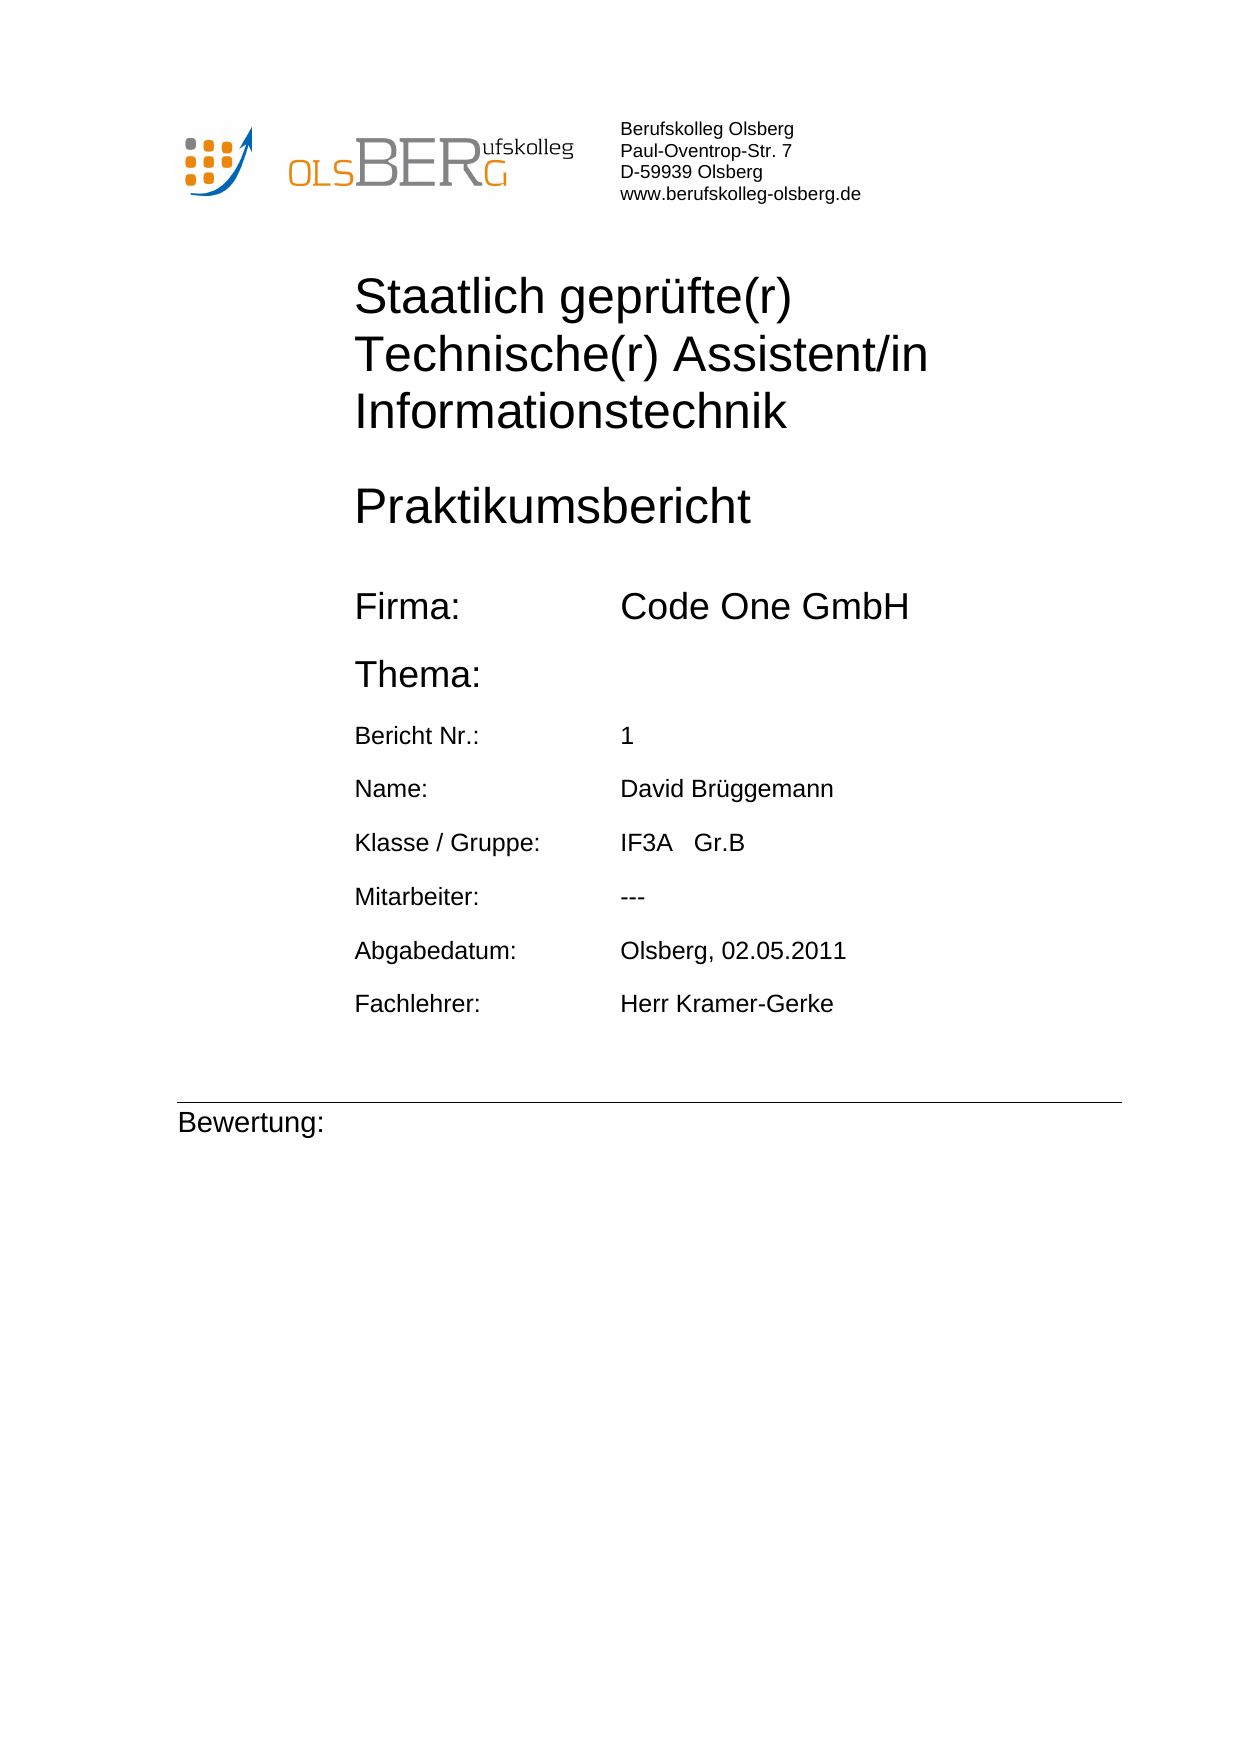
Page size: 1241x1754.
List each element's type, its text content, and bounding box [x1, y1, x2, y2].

picture [174, 117, 586, 206]
text Abgabedatum: Olsberg, 02.05.2011 [354, 936, 1122, 964]
text Name: David Brüggemann [354, 774, 1122, 803]
text Staatlich geprüfte(r) Technische(r) Assistent/in Informationstechnik [354, 267, 1122, 439]
text Praktikumsbericht [354, 477, 1122, 534]
text Fachlehrer: Herr Kramer-Gerke [354, 989, 1122, 1018]
text Bewertung: [177, 1103, 1122, 1139]
text Klasse / Gruppe: IF3A Gr.B [354, 828, 1122, 857]
text Firma: Code One GmbH [354, 584, 1122, 627]
text Mitarbeiter: --- [354, 882, 1122, 911]
text Berufskolleg Olsberg Paul-Oventrop-Str. 7 D-59939 Olsberg www.berufskolleg-olsberg.de [620, 118, 1122, 204]
text Bericht Nr.: 1 [354, 721, 1122, 749]
text Thema: [354, 652, 1122, 696]
